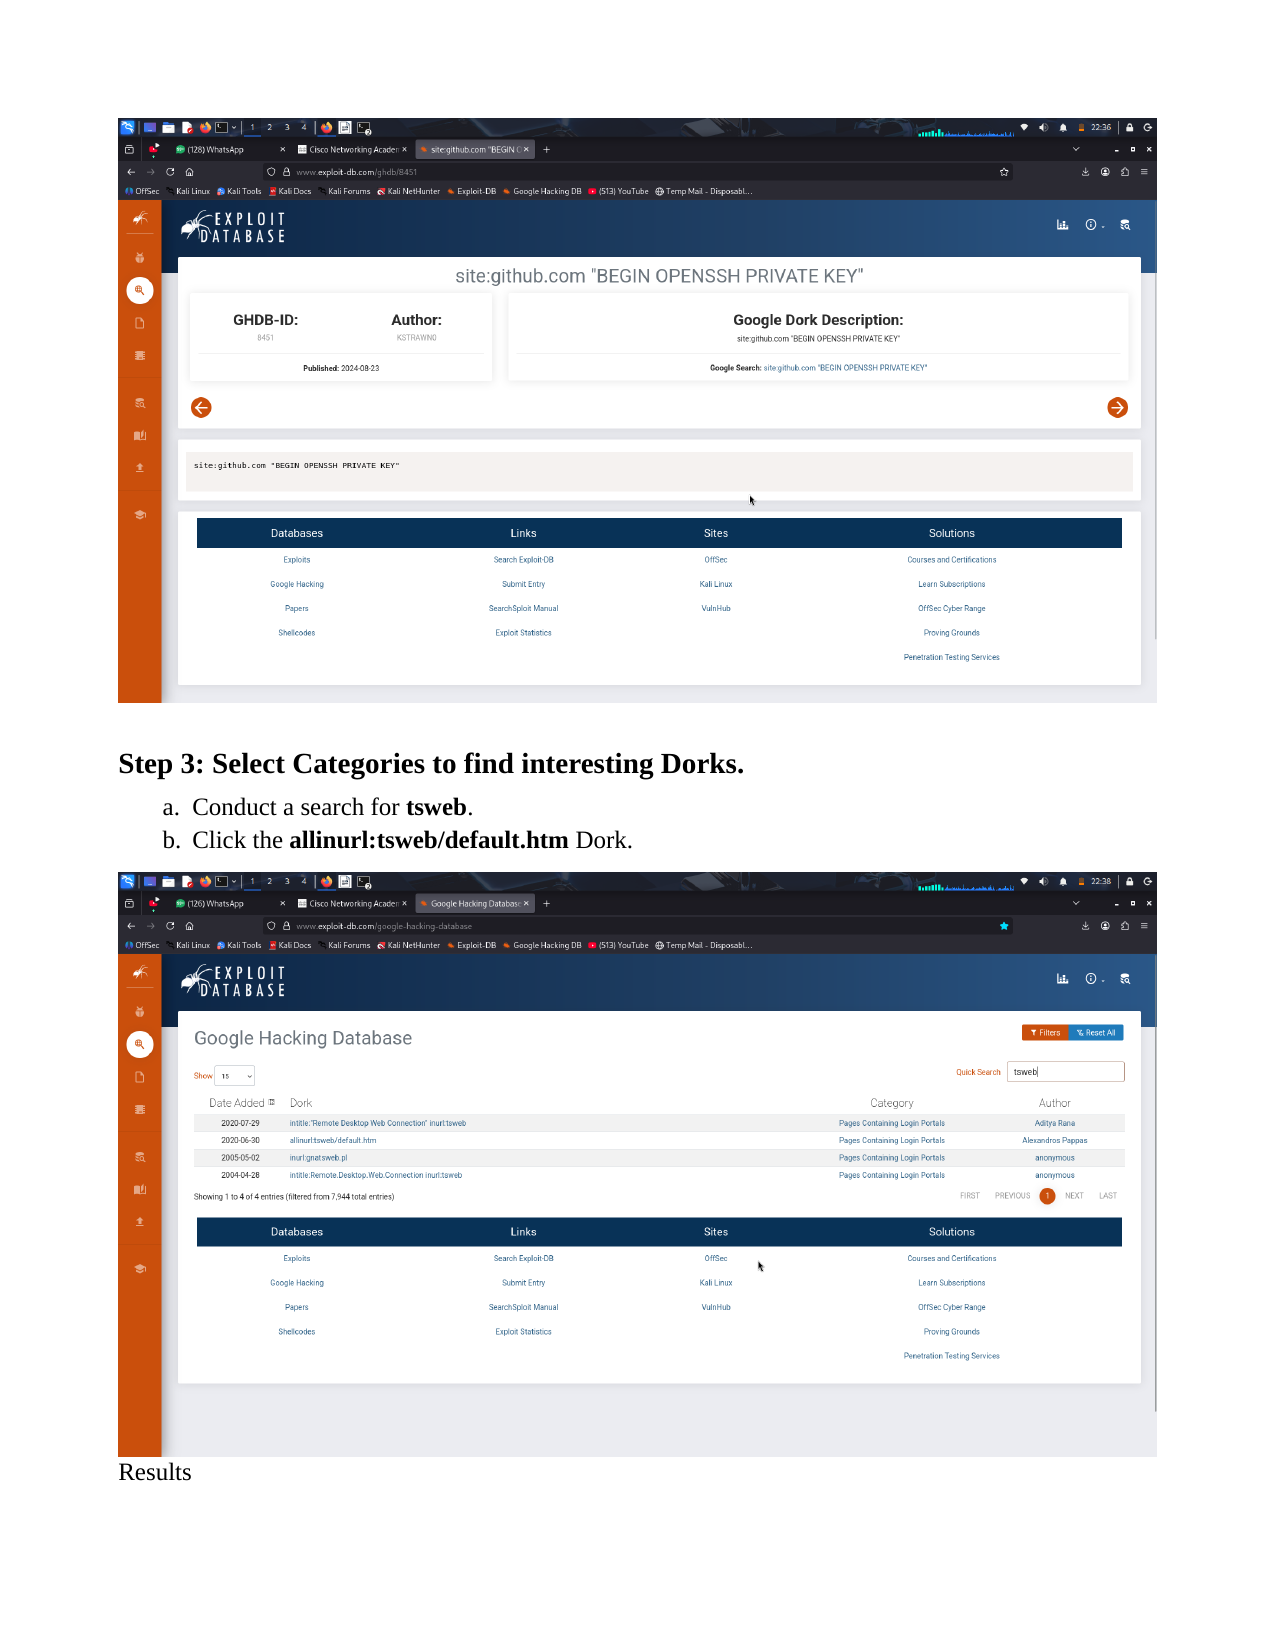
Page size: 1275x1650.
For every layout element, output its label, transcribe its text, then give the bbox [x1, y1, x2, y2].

text Results [118, 1457, 1157, 1485]
picture [118, 118, 1157, 703]
subtitle Step 3: Select Categories to find interesting Dorks. [118, 746, 1157, 779]
picture [118, 872, 1157, 1457]
list Click the allinurl:tsweb/default.htm Dork. [162, 825, 1157, 853]
list Conduct a search for tsweb. [162, 792, 1157, 821]
